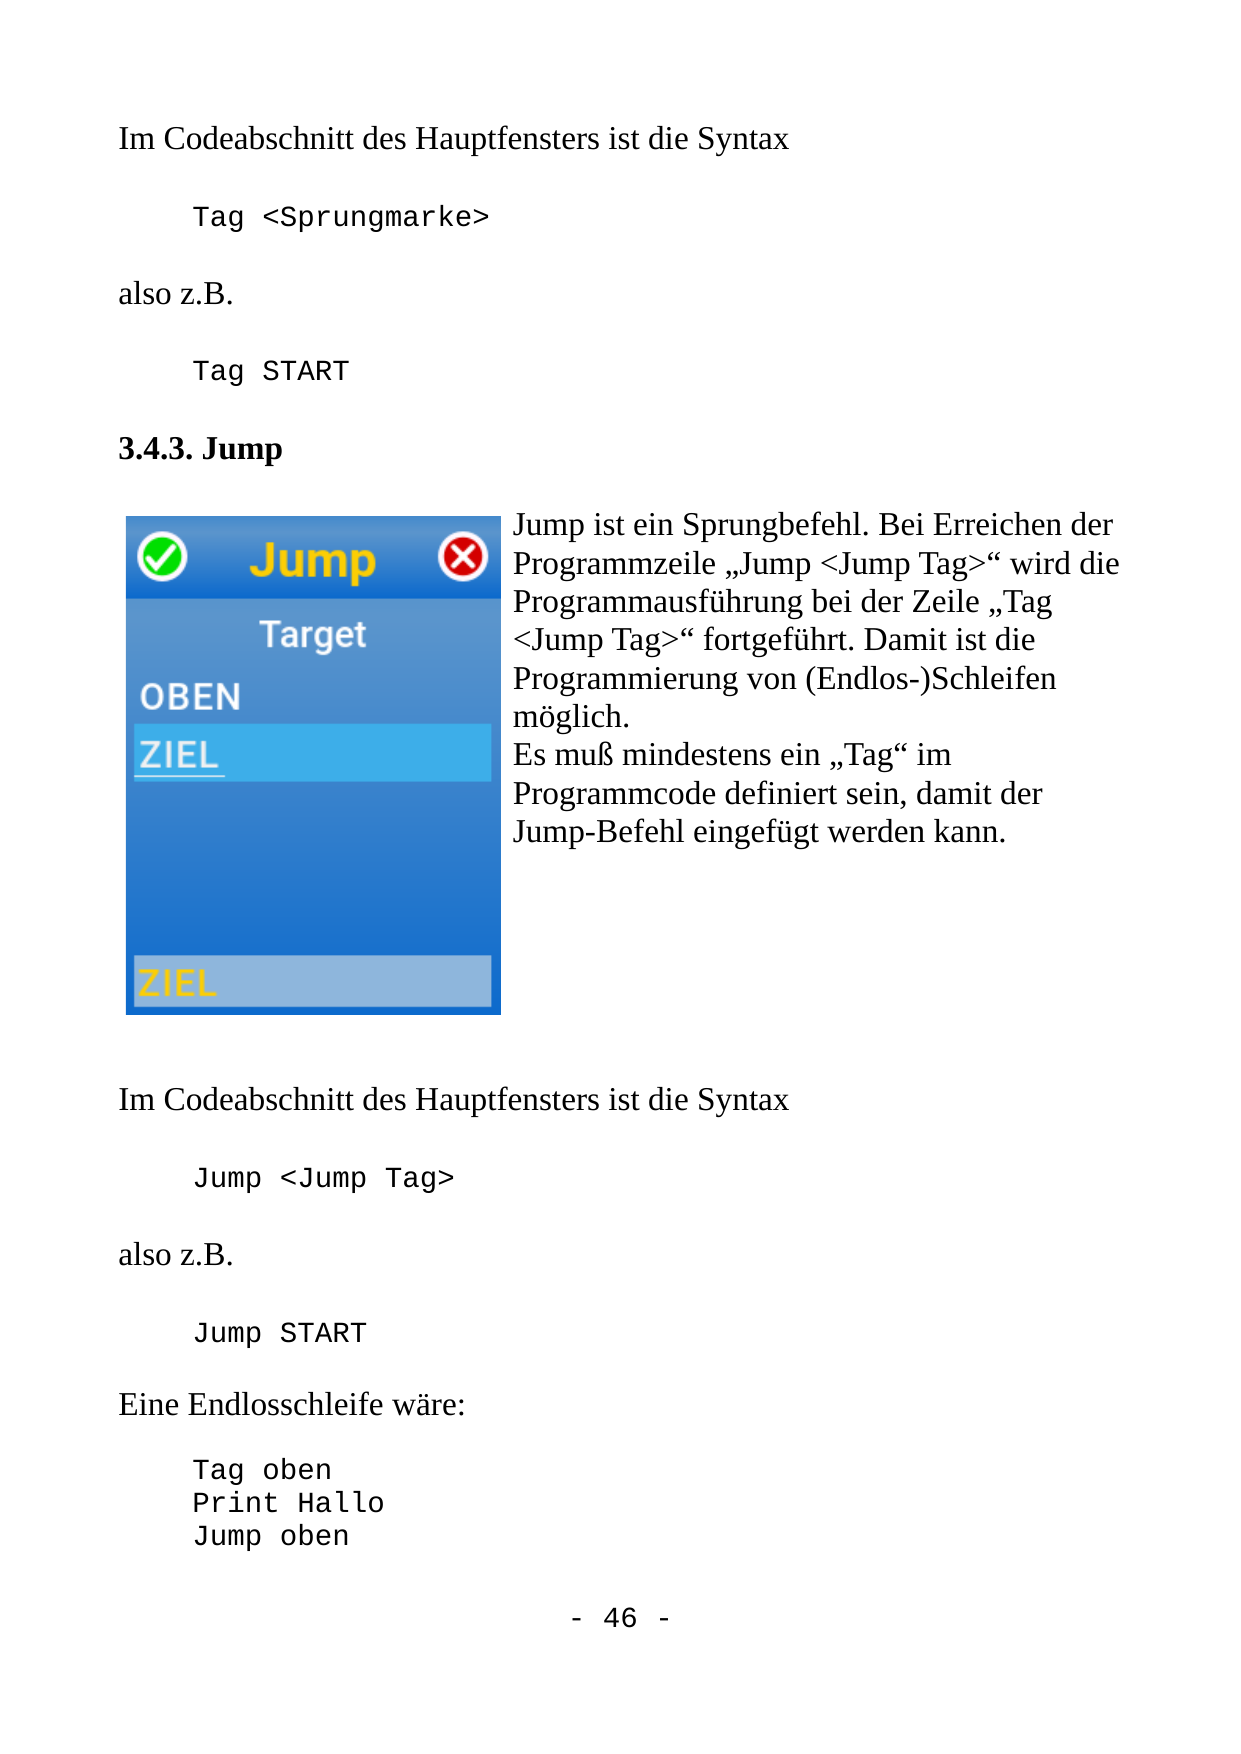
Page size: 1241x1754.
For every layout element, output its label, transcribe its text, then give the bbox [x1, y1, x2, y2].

text Jump oben [118, 1521, 1122, 1554]
text Tag oben [118, 1455, 1122, 1488]
text Print Hallo [118, 1488, 1122, 1521]
text Tag START [118, 350, 1122, 389]
text Tag <Sprungmarke> [118, 195, 1122, 235]
text Es muß mindestens ein „Tag“ im Programmcode definiert sein, damit der Jump-Befehl eingefügt werden kann. [501, 734, 1122, 849]
text Jump <Jump Tag> [118, 1156, 1122, 1196]
text Im Codeabschnitt des Hauptfensters ist die Syntax [118, 118, 1122, 156]
text Eine Endlosschleife wäre: [118, 1384, 1122, 1422]
text also z.B. [118, 273, 1122, 311]
text Im Codeabschnitt des Hauptfensters ist die Syntax [118, 1079, 1122, 1118]
picture [125, 516, 501, 1015]
text Jump START [118, 1311, 1122, 1351]
text 3.4.3. Jump [118, 428, 1122, 466]
text Jump ist ein Sprungbefehl. Bei Erreichen der Programmzeile „Jump <Jump Tag>“ wird die Programmausführung bei der Zeile „Tag <Jump Tag>“ fortgeführt. Damit ist die Programmierung von (Endlos-)Schleifen möglich. [118, 504, 1122, 734]
text also z.B. [118, 1234, 1122, 1273]
